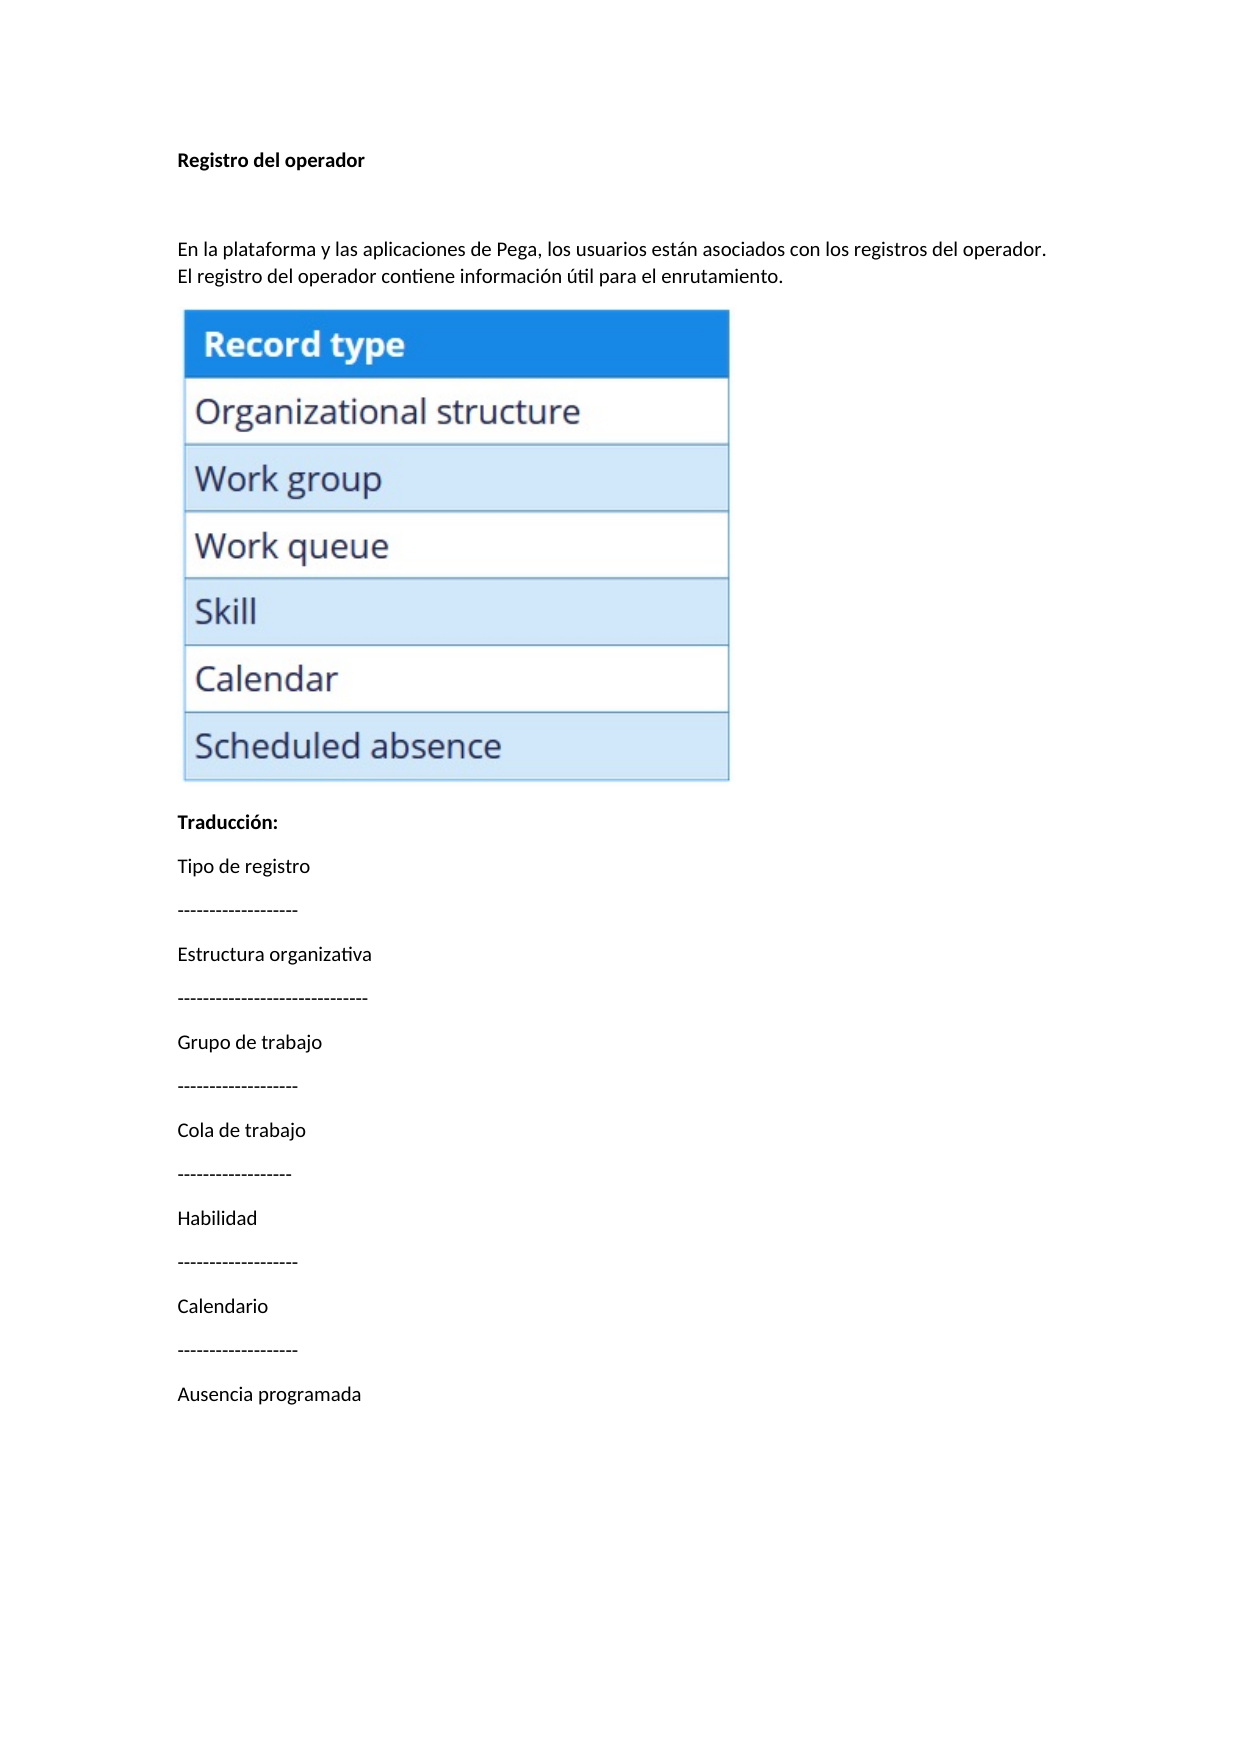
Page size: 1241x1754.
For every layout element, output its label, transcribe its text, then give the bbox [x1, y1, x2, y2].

text ------------------- [177, 1338, 1063, 1363]
text ------------------ [177, 1161, 1063, 1187]
text Estructura organizativa [177, 941, 1063, 966]
text Tipo de registro [177, 853, 1063, 878]
text Calendario [177, 1293, 1063, 1319]
text Habilidad [177, 1205, 1063, 1231]
text En la plataforma y las aplicaciones de Pega, los usuarios están asociados con los registros del operador. El registro del operador contiene información útil para el enrutamiento. [177, 236, 1063, 288]
text Cola de trabajo [177, 1117, 1063, 1143]
text ------------------- [177, 1249, 1063, 1275]
text ------------------- [177, 897, 1063, 922]
text Grupo de trabajo [177, 1029, 1063, 1054]
text Registro del operador [177, 148, 1063, 173]
text Traducción: [177, 809, 1063, 834]
text ------------------- [177, 1073, 1063, 1099]
picture [177, 307, 735, 790]
text Ausencia programada [177, 1382, 1063, 1407]
text ------------------------------ [177, 985, 1063, 1011]
